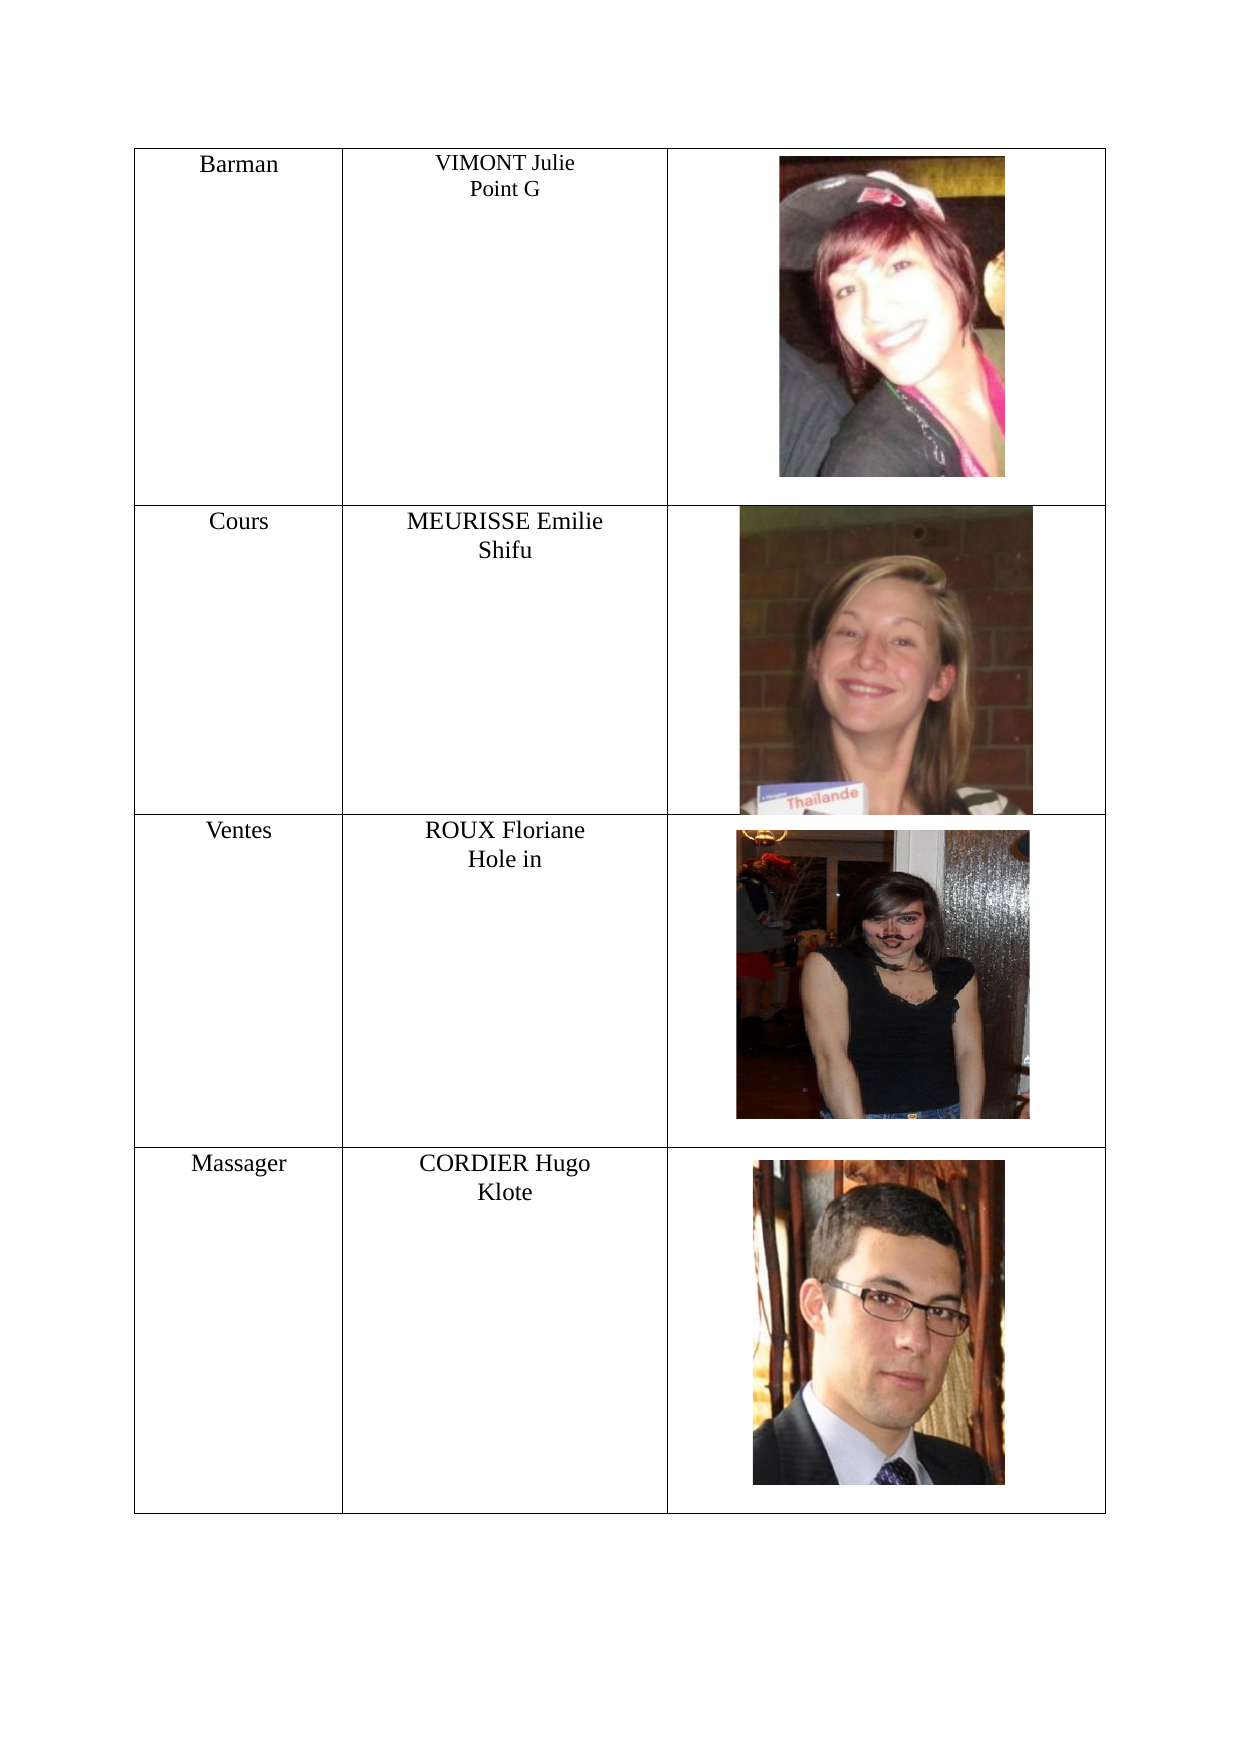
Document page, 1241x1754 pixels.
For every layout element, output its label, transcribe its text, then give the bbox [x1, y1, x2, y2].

table_cell ROUX Floriane Hole in [343, 815, 667, 1147]
table_cell [668, 506, 739, 814]
table_cell CORDIER Hugo Klote [343, 1148, 667, 1513]
picture [736, 830, 1030, 1119]
picture [752, 1160, 1005, 1485]
picture [779, 156, 1005, 477]
table_cell VIMONT Julie Point G [343, 149, 667, 505]
table_cell MEURISSE Emilie Shifu [343, 506, 667, 814]
table_cell Massager [135, 1148, 342, 1513]
table_cell Ventes [135, 815, 342, 1147]
table_cell Cours [135, 506, 342, 814]
table_cell [668, 1485, 1105, 1513]
table_cell Barman [135, 149, 342, 505]
table_cell [1033, 506, 1105, 814]
table_cell [668, 149, 1105, 505]
table_cell [668, 1148, 1105, 1484]
table_cell [668, 815, 1105, 1147]
